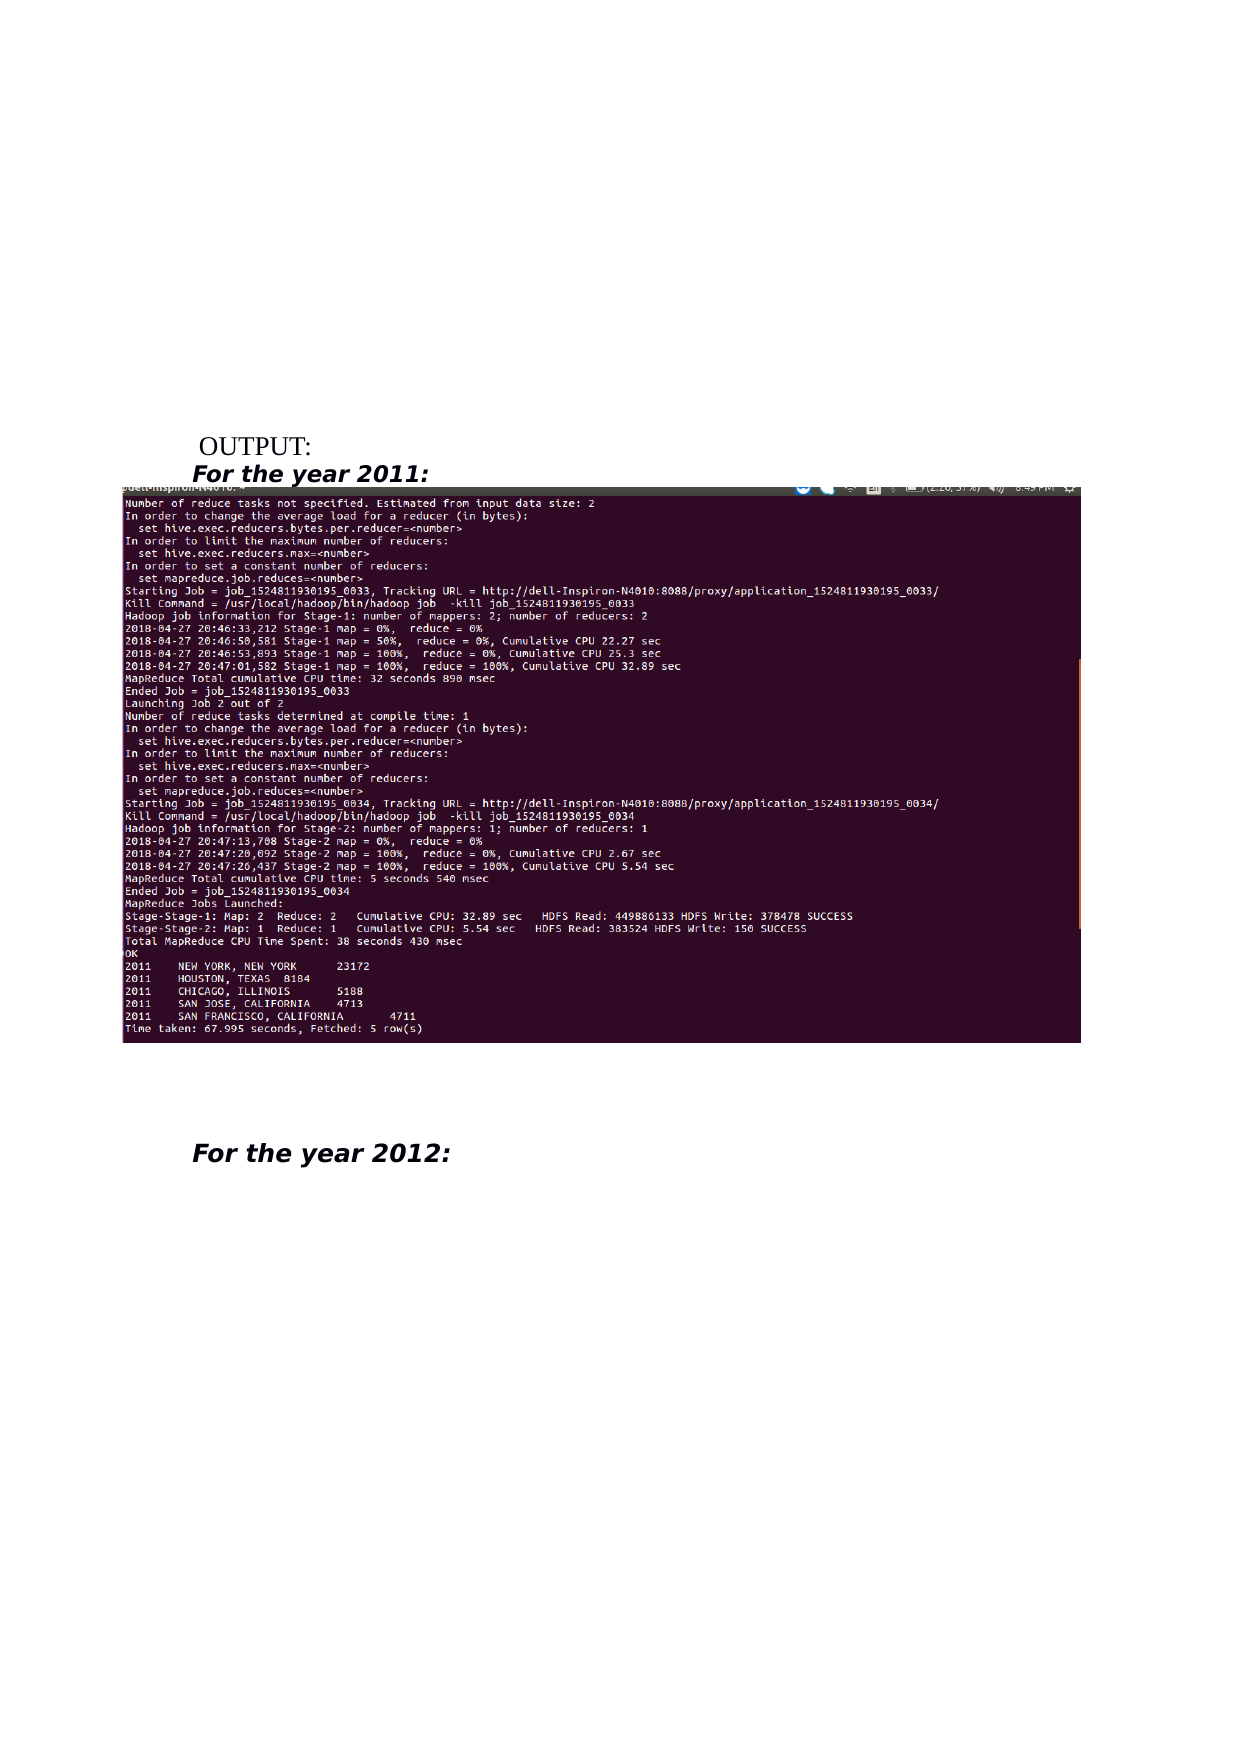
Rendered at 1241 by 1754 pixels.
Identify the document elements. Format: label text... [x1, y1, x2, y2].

text For the year 2011: [192, 461, 1122, 487]
text OUTPUT: [192, 429, 1122, 461]
text For the year 2012: [192, 1139, 1122, 1168]
picture [122, 487, 1018, 1027]
